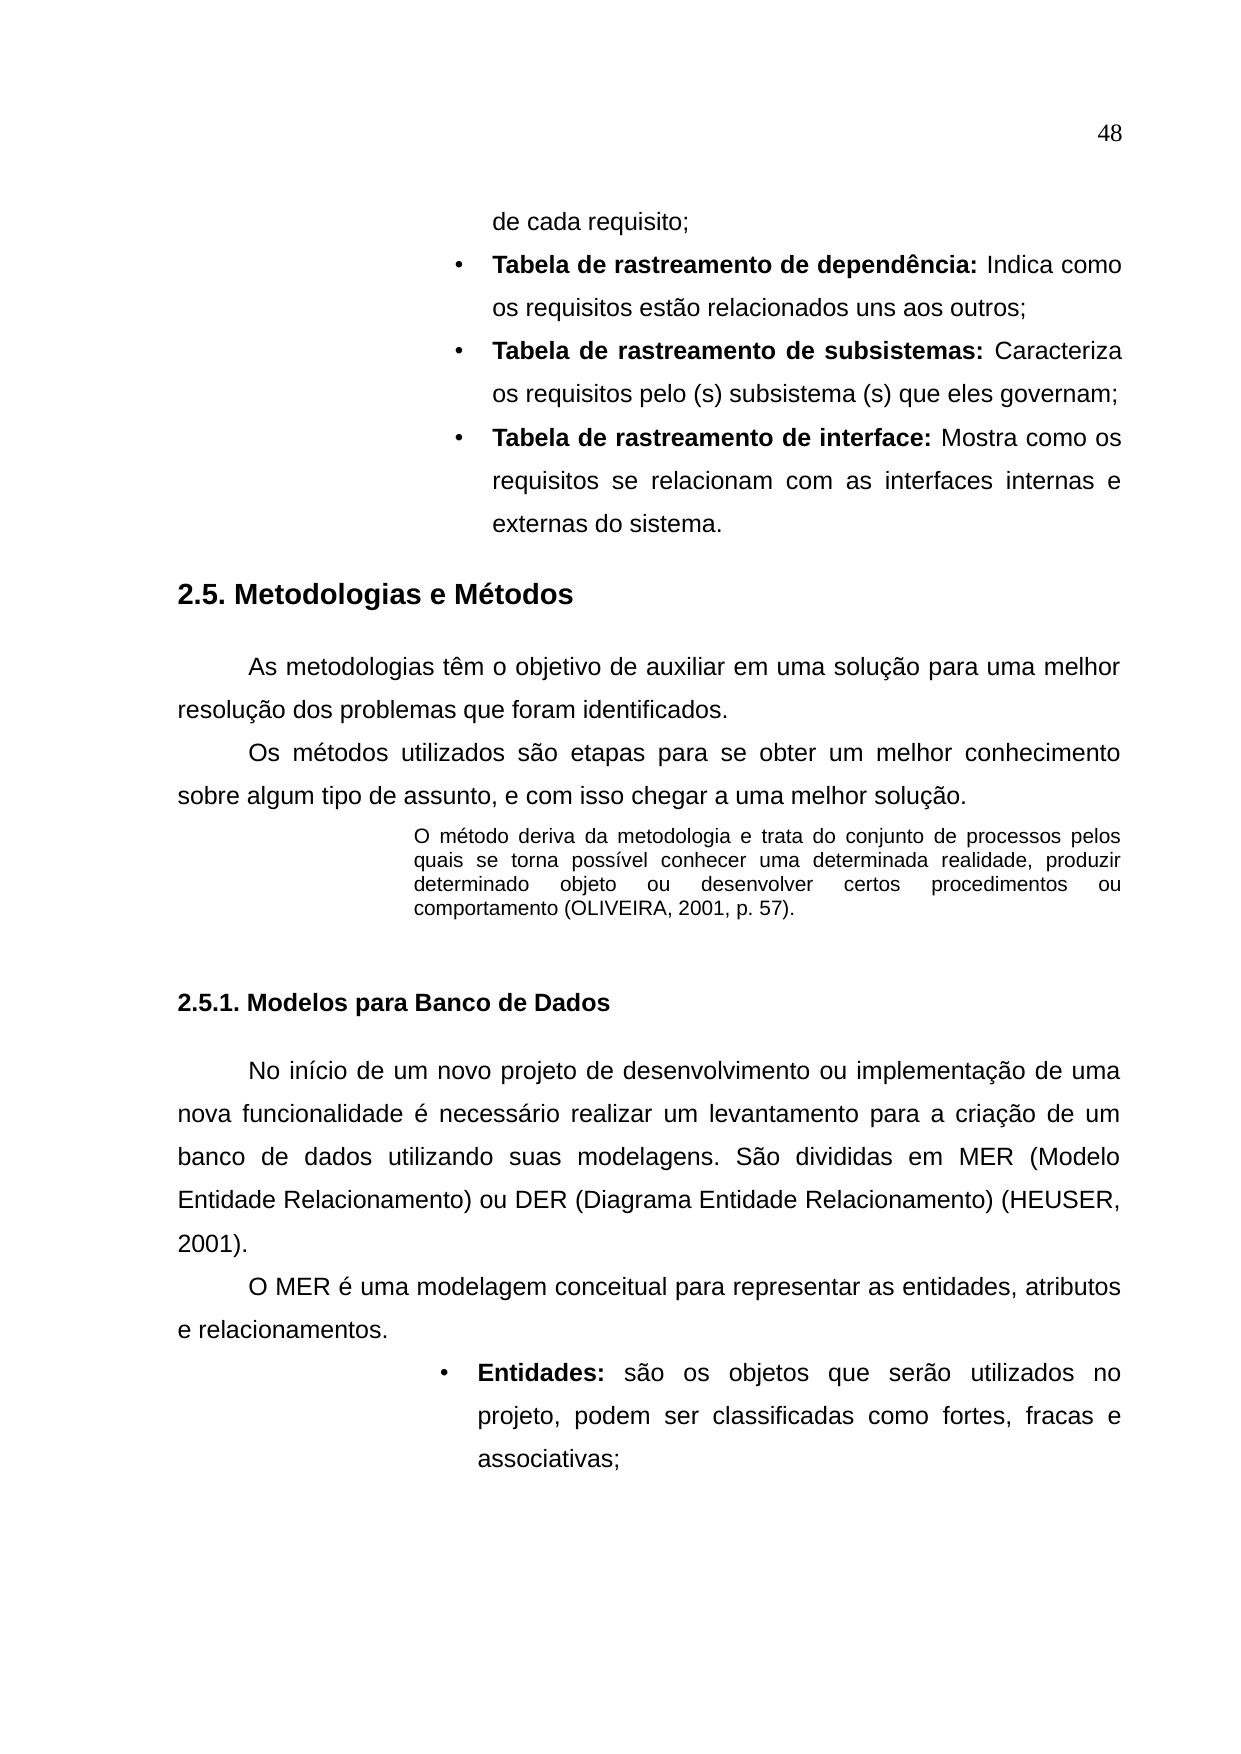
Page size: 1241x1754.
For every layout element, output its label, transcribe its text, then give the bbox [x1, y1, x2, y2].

list Tabela de rastreamento de subsistemas: Caracteriza os requisitos pelo (s) subsistema (s) que eles governam; [454, 336, 1122, 408]
text Os métodos utilizados são etapas para se obter um melhor conhecimento sobre algum tipo de assunto, e com isso chegar a uma melhor solução. [177, 738, 1122, 810]
list Entidades: são os objetos que serão utilizados no projeto, podem ser classificadas como fortes, fracas e associativas; [440, 1358, 1122, 1473]
list Tabela de rastreamento de interface: Mostra como os requisitos se relacionam com as interfaces internas e externas do sistema. [454, 422, 1122, 538]
list Tabela de rastreamento de dependência: Indica como os requisitos estão relacionados uns aos outros; [454, 250, 1122, 322]
subtitle 2.5. Metodologias e Métodos [177, 577, 1122, 610]
text No início de um novo projeto de desenvolvimento ou implementação de uma nova funcionalidade é necessário realizar um levantamento para a criação de um banco de dados utilizando suas modelagens. São divididas em MER (Modelo Entidade Relacionamento) ou DER (Diagrama Entidade Relacionamento) (HEUSER, 2001). [177, 1056, 1122, 1257]
text O método deriva da metodologia e trata do conjunto de processos pelos quais se torna possível conhecer uma determinada realidade, produzir determinado objeto ou desenvolver certos procedimentos ou comportamento (OLIVEIRA, 2001, p. 57). [413, 824, 1122, 920]
text As metodologias têm o objetivo de auxiliar em uma solução para uma melhor resolução dos problemas que foram identificados. [177, 652, 1122, 724]
list de cada requisito; [454, 207, 1122, 235]
subtitle 2.5.1. Modelos para Banco de Dados [177, 988, 1122, 1017]
text O MER é uma modelagem conceitual para representar as entidades, atributos e relacionamentos. [177, 1272, 1122, 1343]
